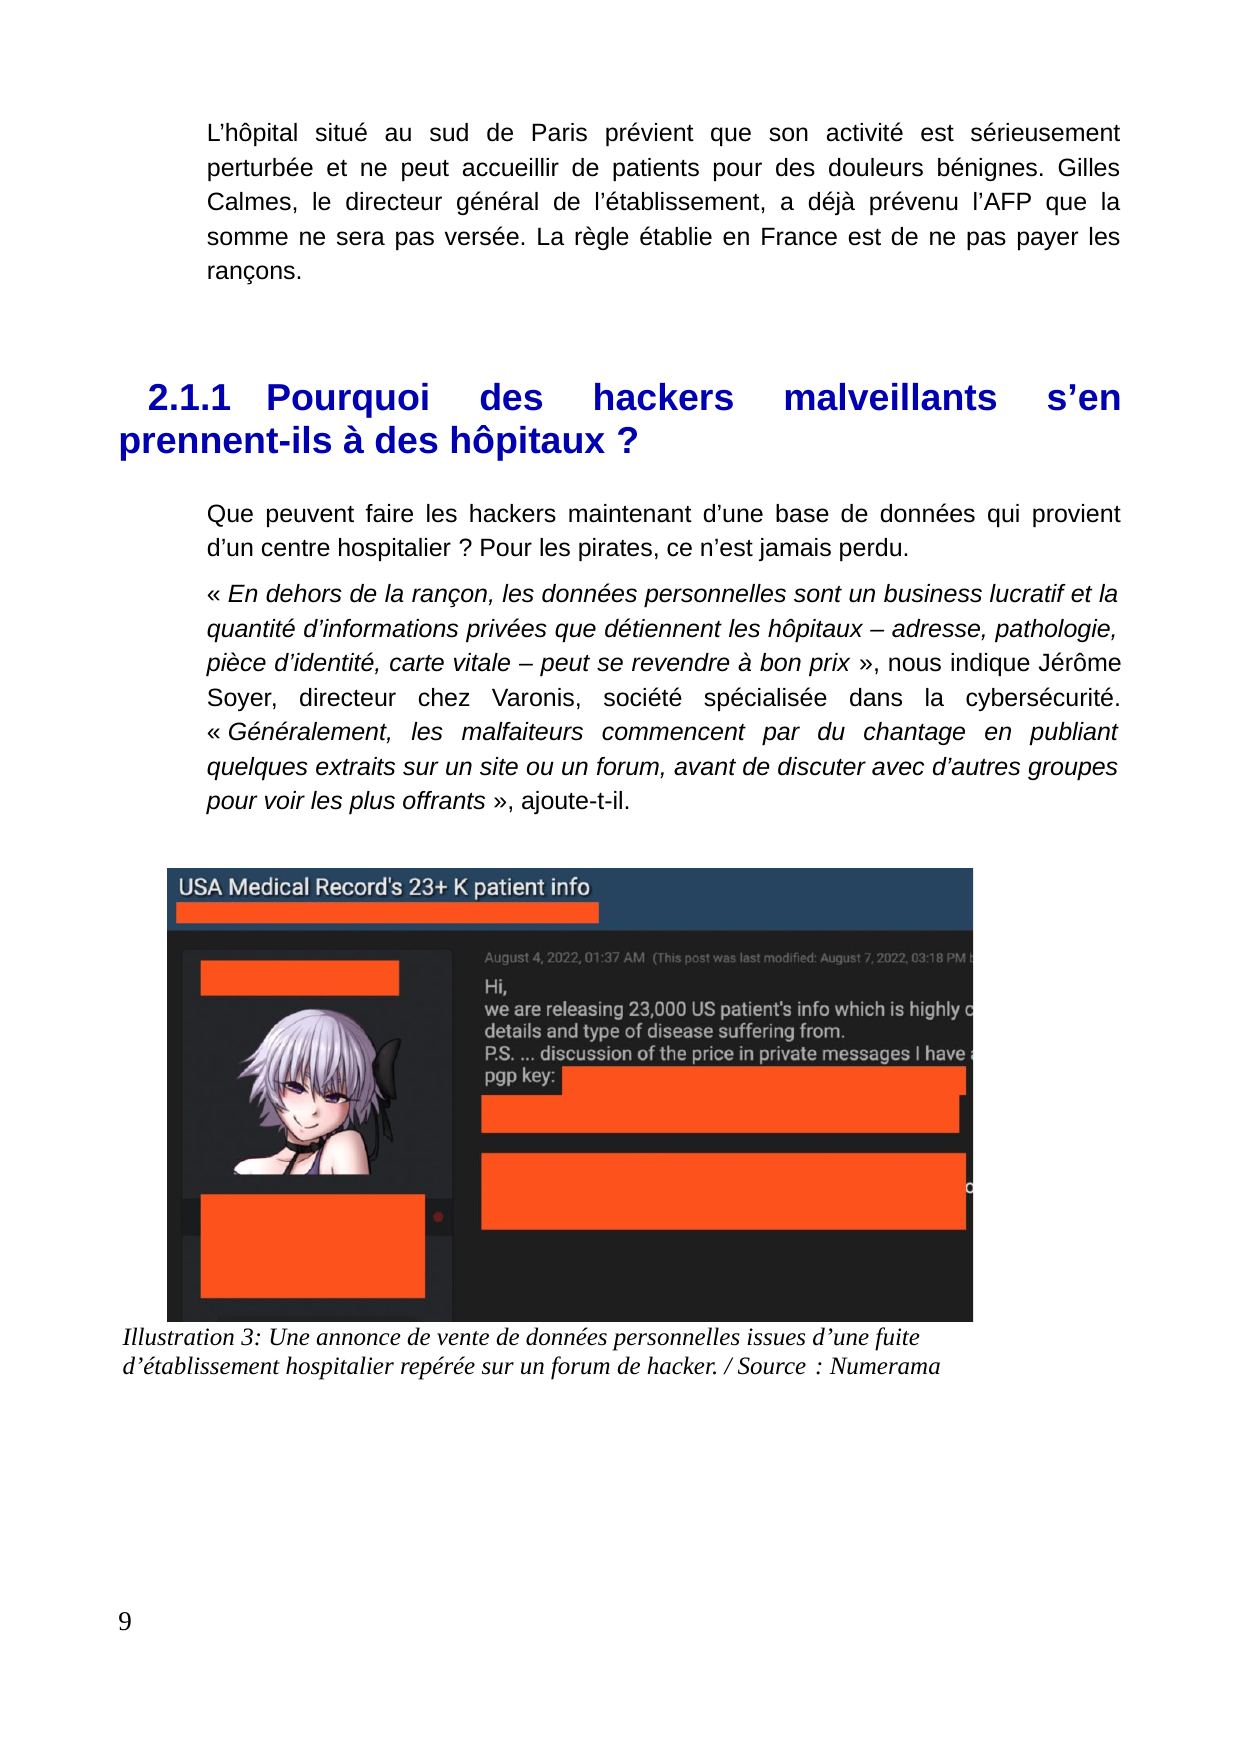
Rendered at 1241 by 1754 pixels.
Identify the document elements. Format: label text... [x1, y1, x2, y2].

text Illustration 3: Une annonce de vente de données personnelles issues d’une fuite d’établissement hospitalier repérée sur un forum de hacker. / Source : Numerama [122, 869, 1018, 1379]
text L’hôpital situé au sud de Paris prévient que son activité est sérieusement perturbée et ne peut accueillir de patients pour des douleurs bénignes. Gilles Calmes, le directeur général de l’établissement, a déjà prévenu l’AFP que la somme ne sera pas versée. La règle établie en France est de ne pas payer les rançons. [207, 118, 1122, 285]
text « En dehors de la rançon, les données personnelles sont un business lucratif et la quantité d’informations privées que détiennent les hôpitaux – adresse, pathologie, pièce d’identité, carte vitale – peut se revendre à bon prix », nous indique Jérôme Soyer, directeur chez Varonis, société spécialisée dans la cybersécurité. « Généralement, les malfaiteurs commencent par du chantage en publiant quelques extraits sur un site ou un forum, avant de discuter avec d’autres groupes pour voir les plus offrants », ajoute-t-il. [207, 579, 1122, 815]
picture [167, 868, 974, 1322]
text Que peuvent faire les hackers maintenant d’une base de données qui provient d’un centre hospitalier ? Pour les pirates, ce n’est jamais perdu. [207, 499, 1122, 562]
subtitle Pourquoi des hackers malveillants s’en prennent-ils à des hôpitaux ? [118, 375, 1122, 461]
